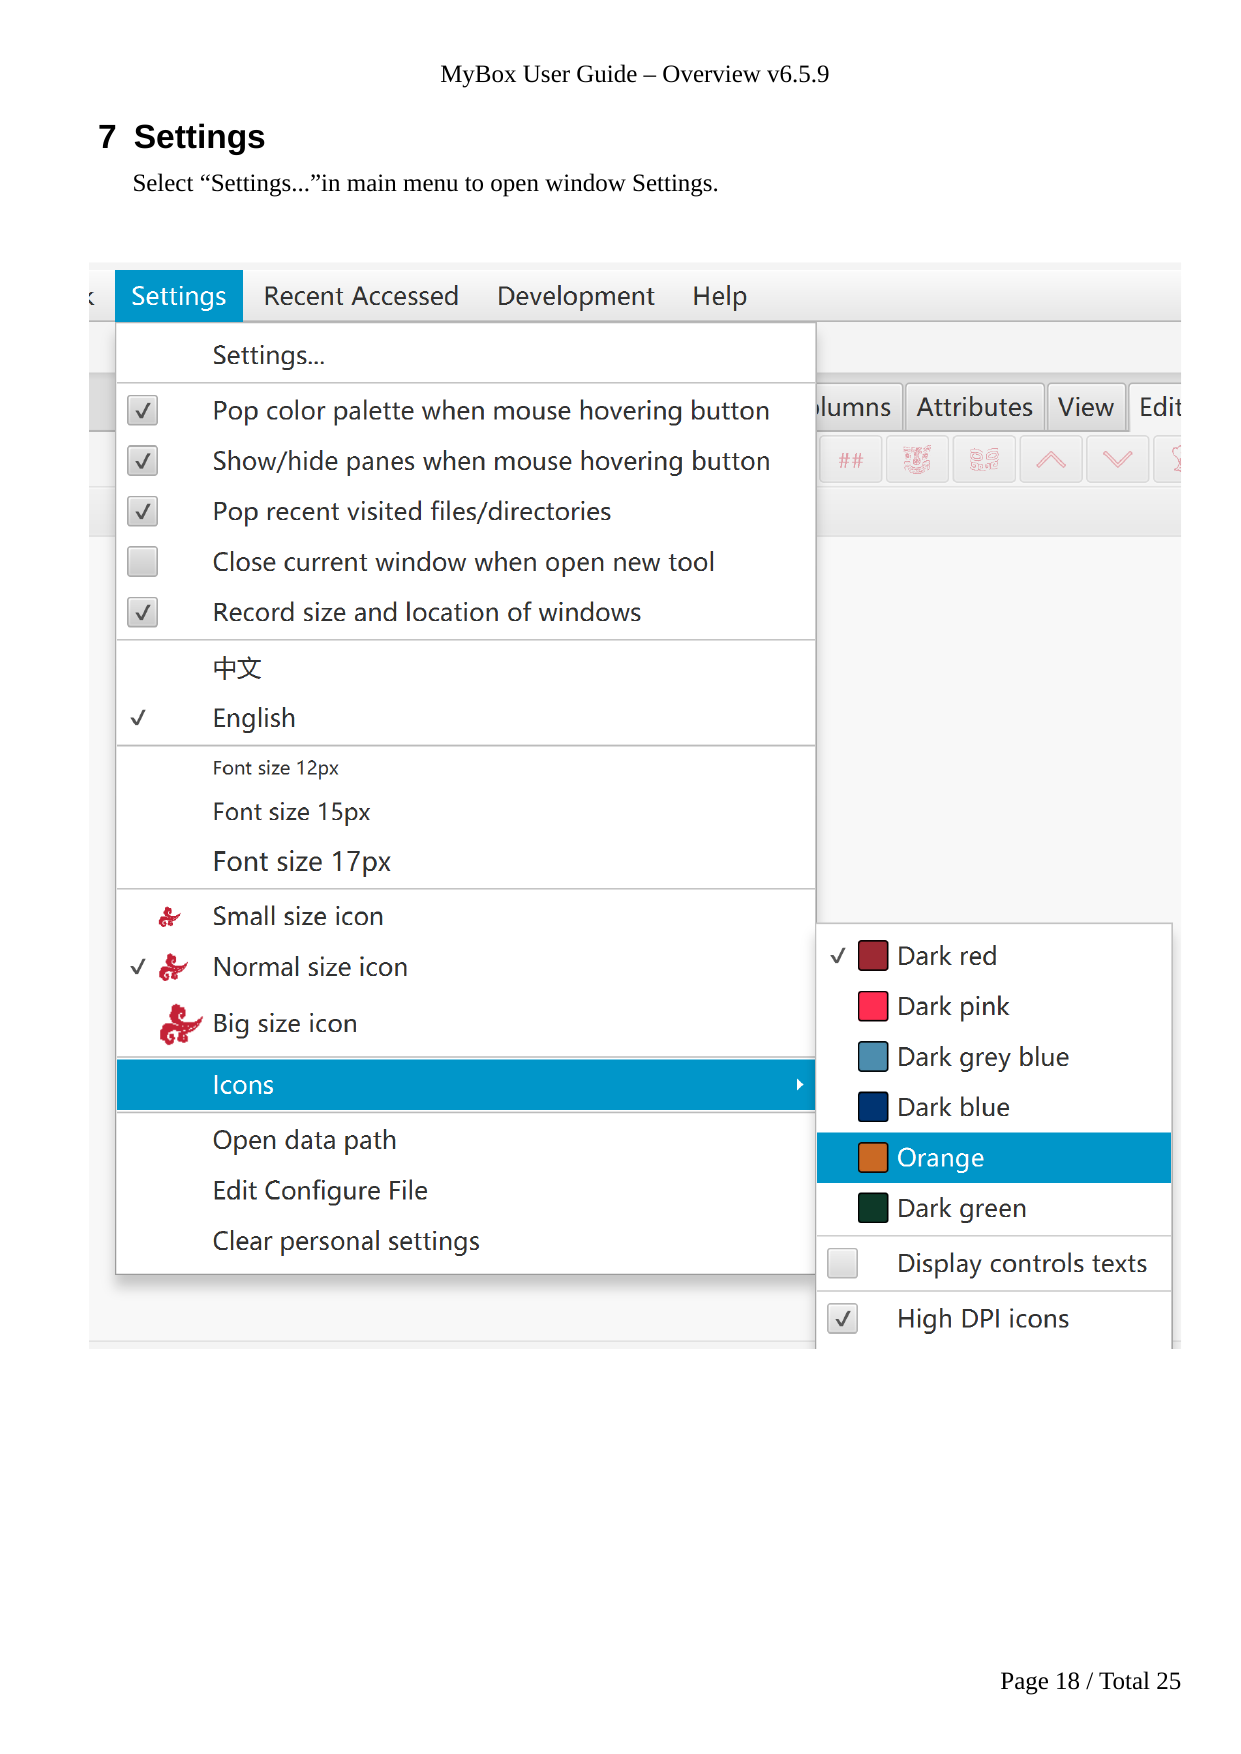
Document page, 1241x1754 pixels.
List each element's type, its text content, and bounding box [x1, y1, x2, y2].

subtitle Settings [88, 117, 1181, 156]
text Select “Settings...”in main menu to open window Settings. [88, 168, 1181, 197]
picture [88, 251, 1182, 1349]
